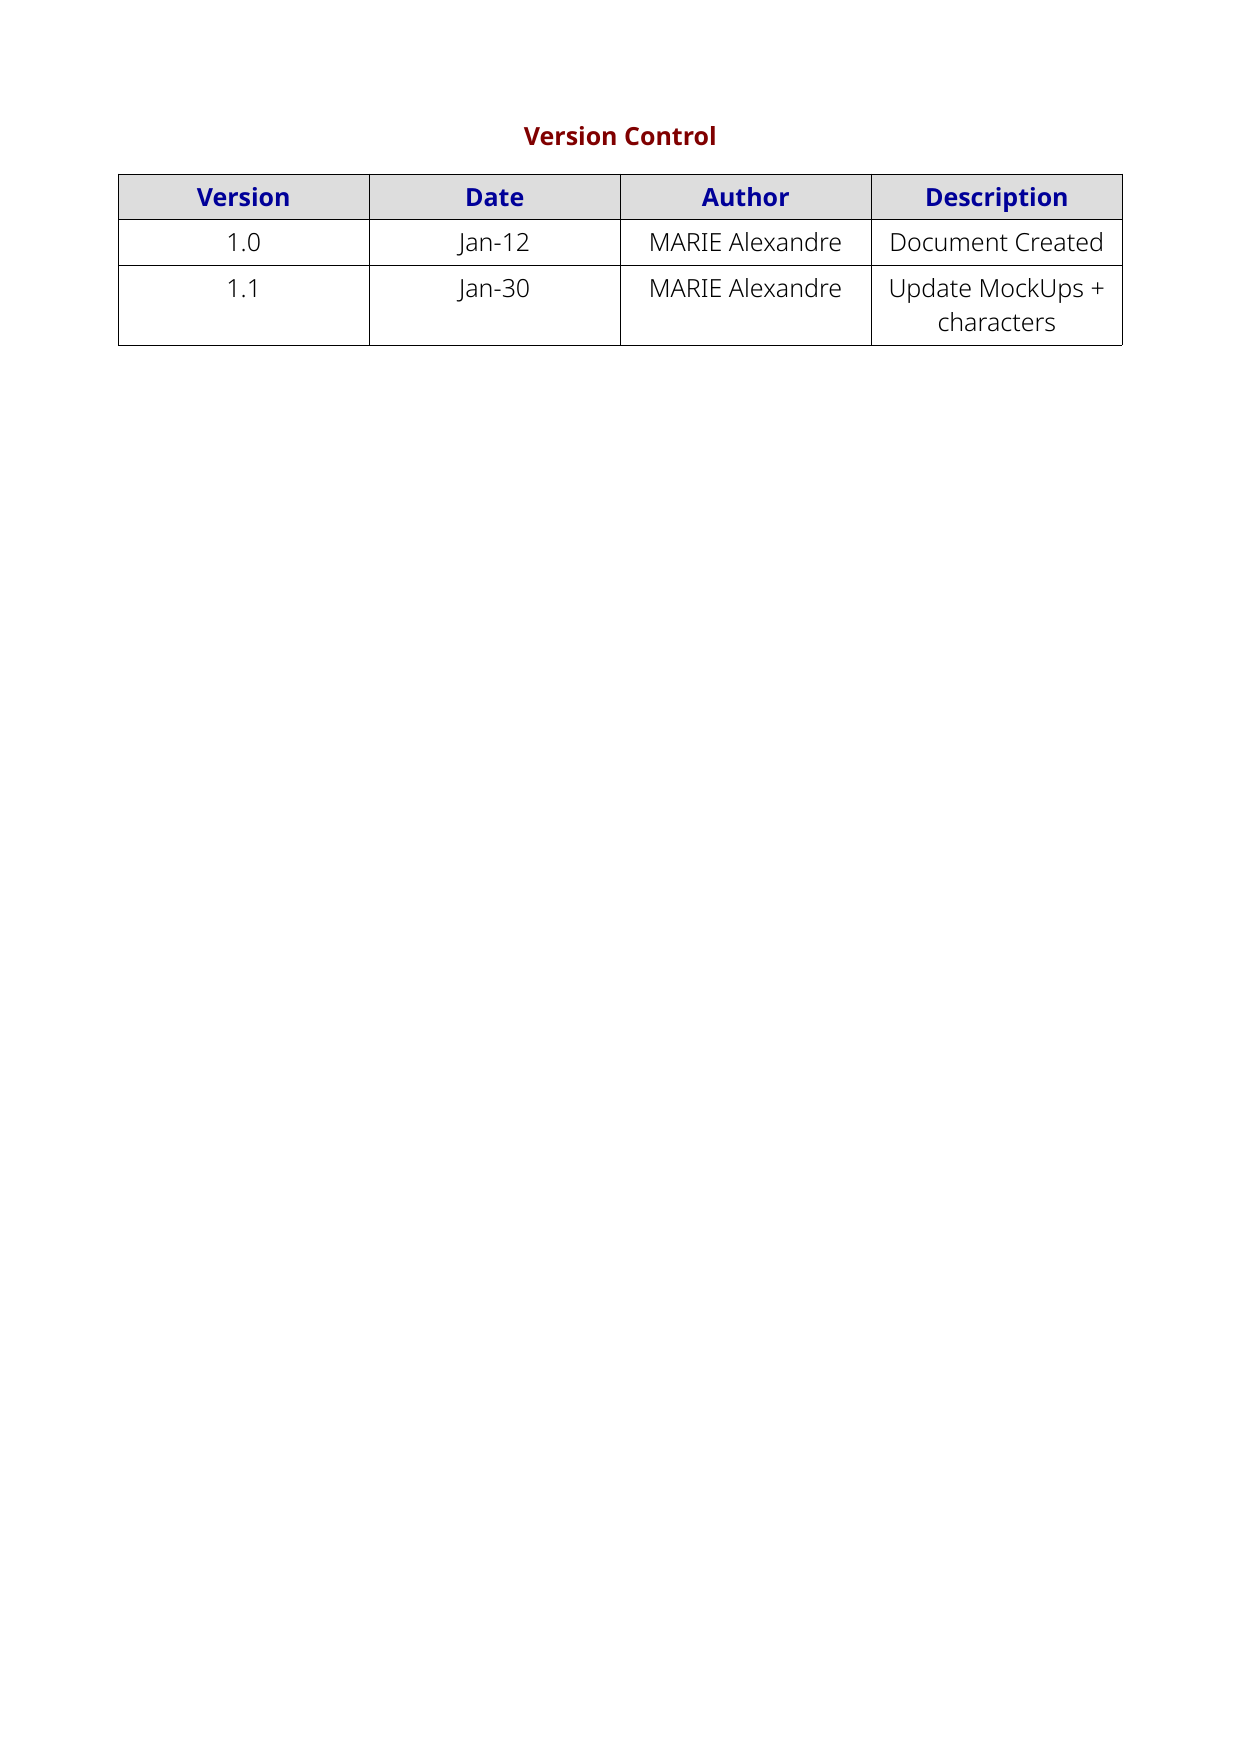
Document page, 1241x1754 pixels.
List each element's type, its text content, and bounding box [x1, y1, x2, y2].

text Version Control [118, 118, 1122, 152]
table_header Date [370, 175, 620, 219]
table_header Author [621, 175, 871, 219]
table_cell Update MockUps + characters [872, 266, 1122, 344]
table_header Version [119, 175, 369, 219]
table_cell 1.0 [119, 220, 369, 265]
table_header Description [872, 175, 1122, 219]
table_cell Jan-30 [370, 266, 620, 344]
table_cell 1.1 [119, 266, 369, 344]
table_cell Jan-12 [370, 220, 620, 265]
table_cell Document Created [872, 220, 1122, 265]
table_cell MARIE Alexandre [621, 266, 871, 344]
table_cell MARIE Alexandre [621, 220, 871, 265]
